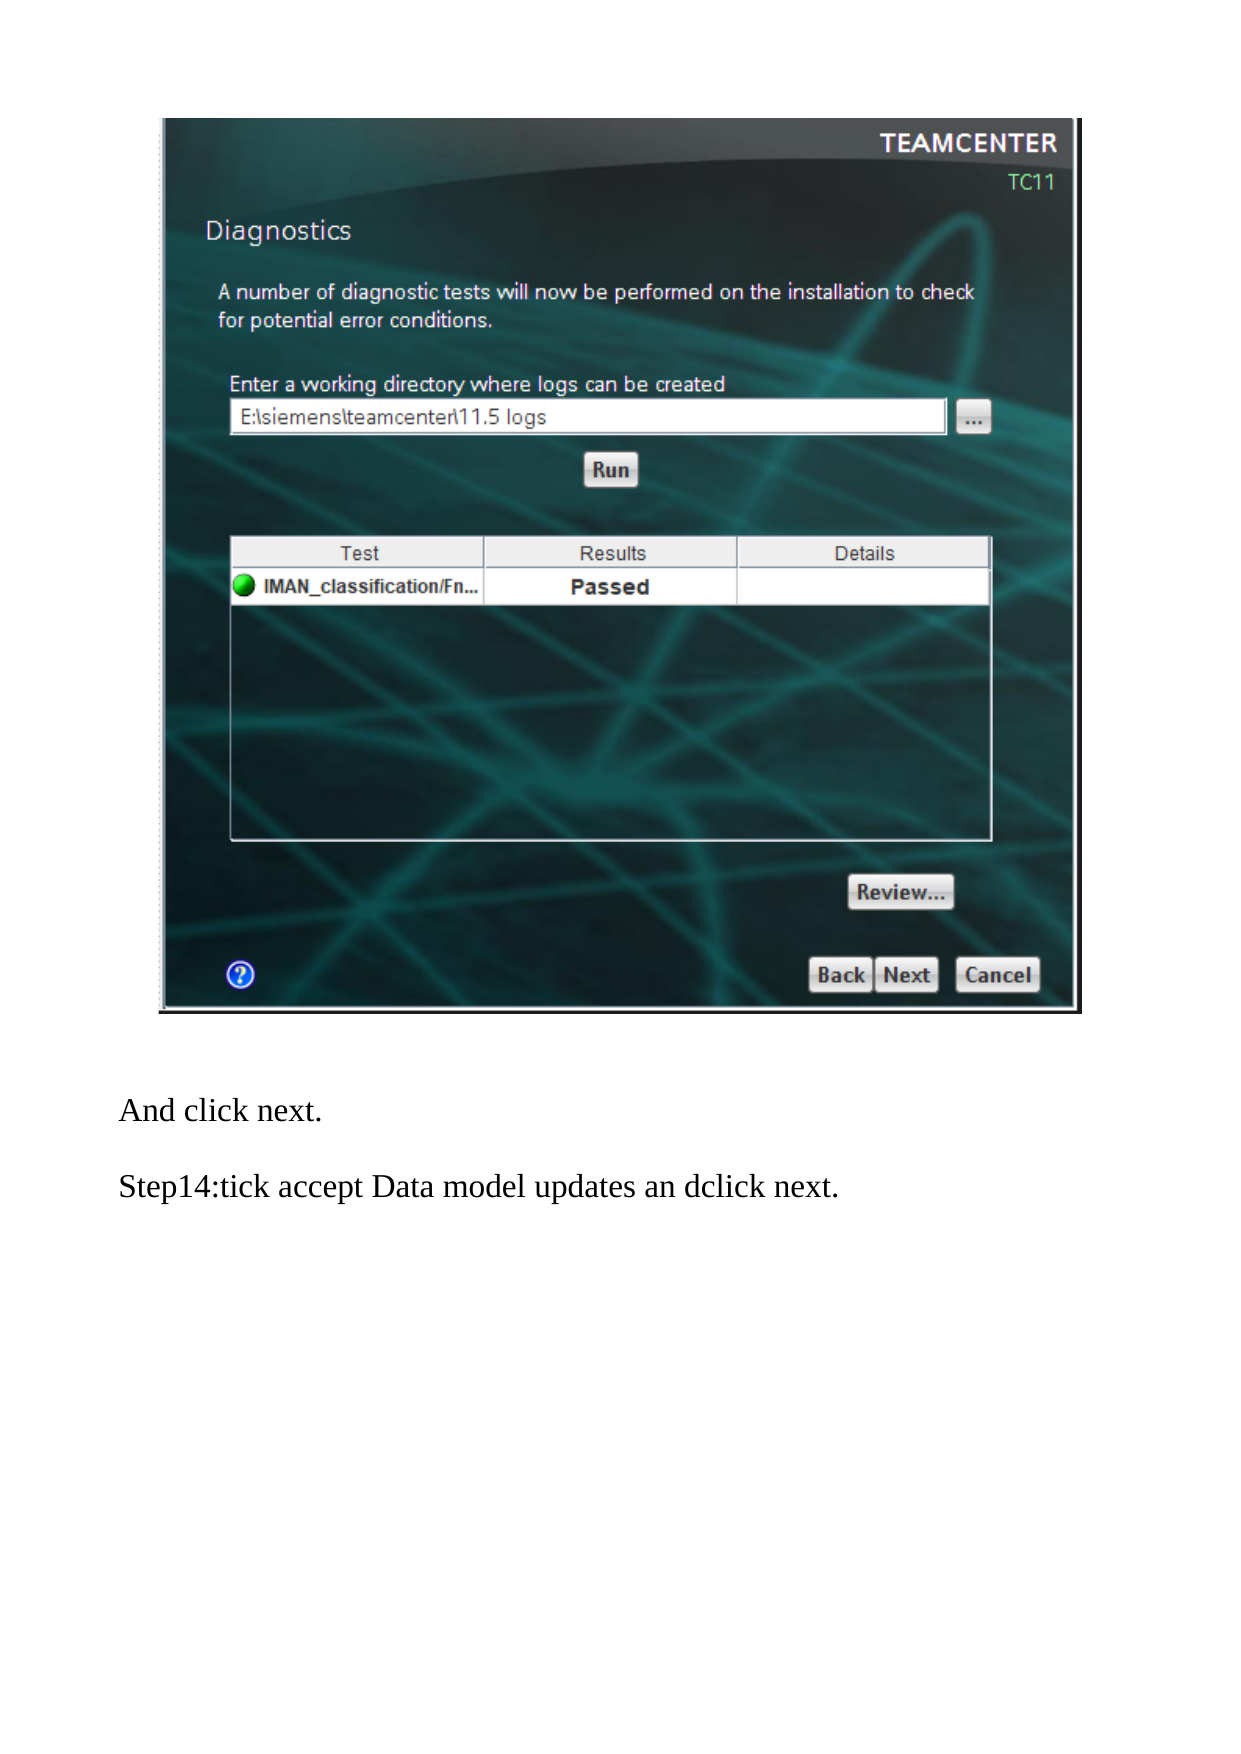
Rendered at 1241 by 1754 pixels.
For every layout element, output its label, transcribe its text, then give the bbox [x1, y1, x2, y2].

text And click next. [118, 1090, 1122, 1128]
text Step14:tick accept Data model updates an dclick next. [118, 1167, 1122, 1205]
picture [158, 118, 1082, 1014]
